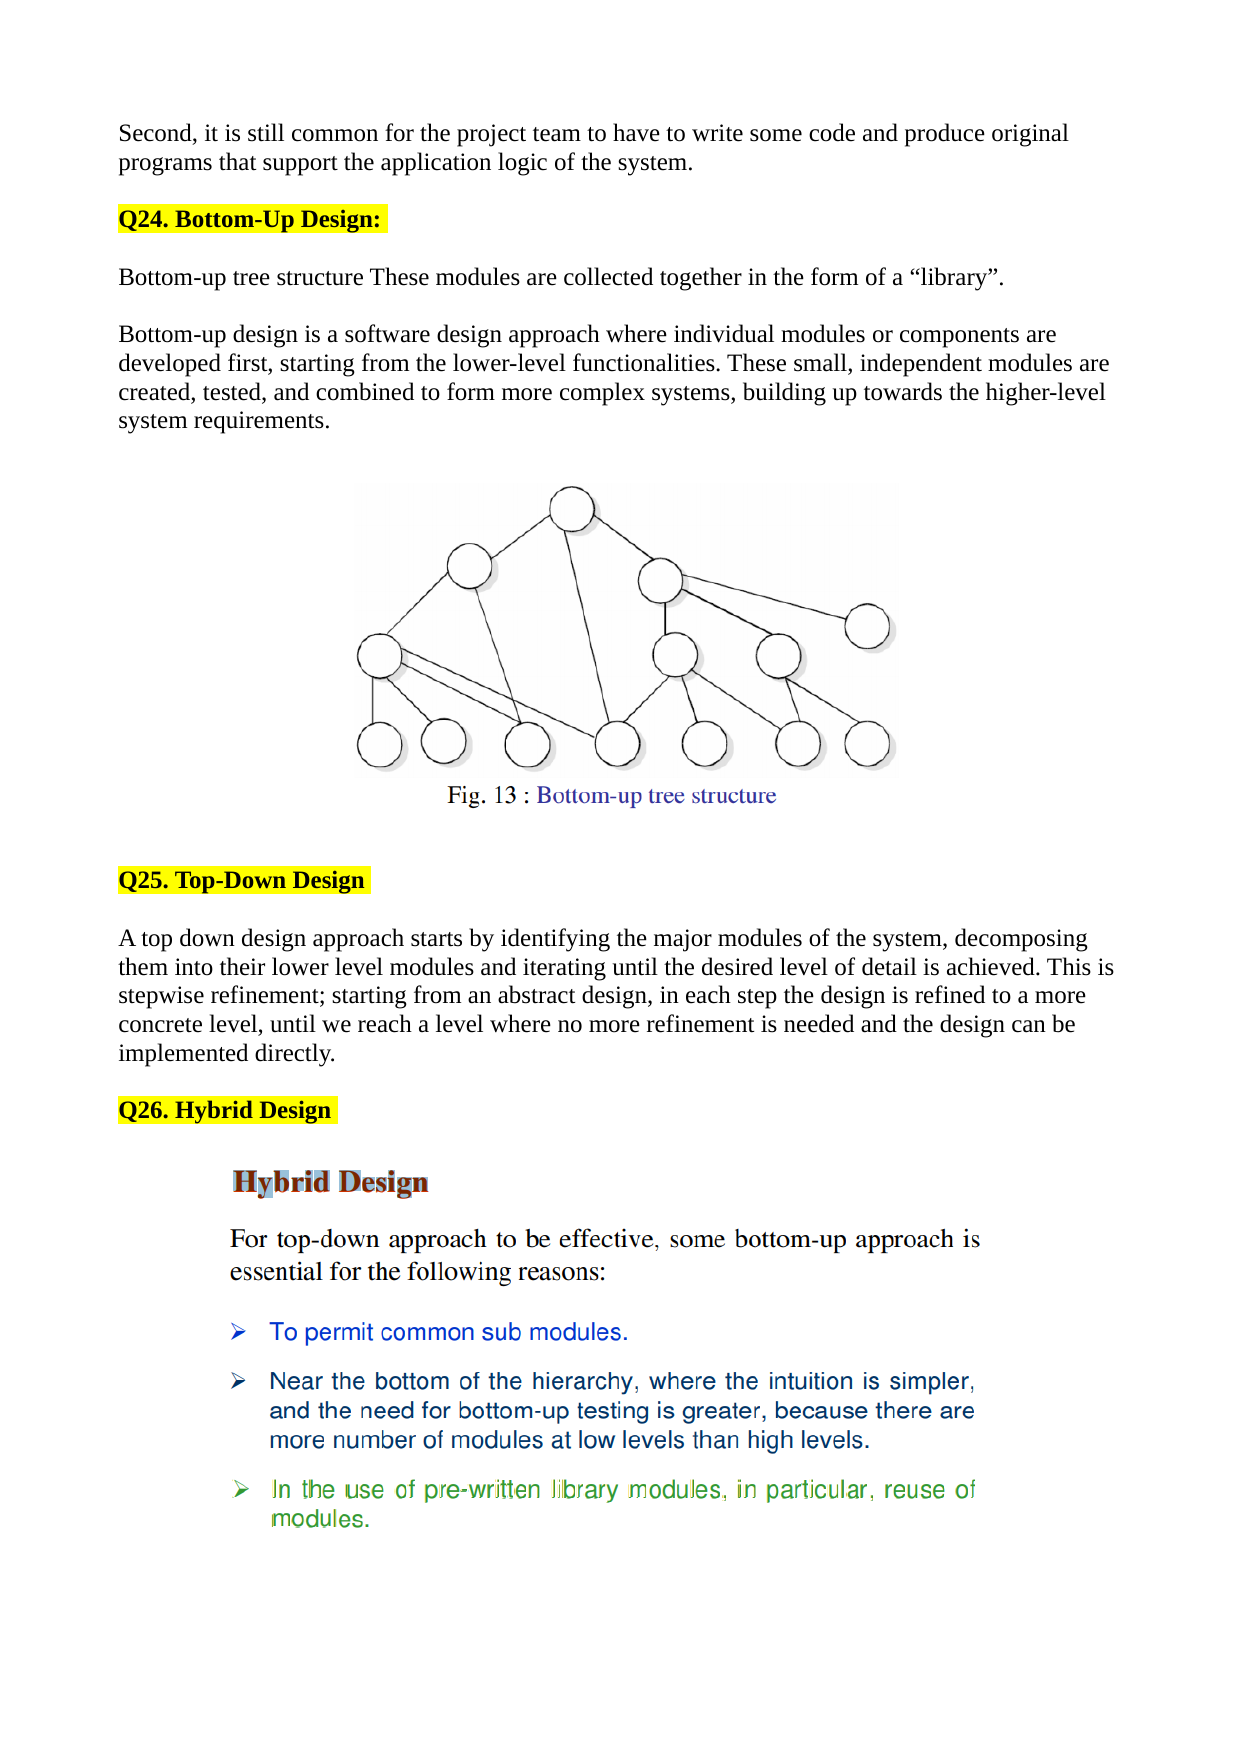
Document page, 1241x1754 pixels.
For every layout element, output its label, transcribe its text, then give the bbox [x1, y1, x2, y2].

text Q26. Hybrid Design [118, 1096, 1122, 1124]
text Bottom-up tree structure These modules are collected together in the form of a “library”. [118, 262, 1122, 291]
picture [322, 478, 916, 812]
text A top down design approach starts by identifying the major modules of the system, decomposing them into their lower level modules and iterating until the desired level of detail is achieved. This is stepwise refinement; starting from an abstract design, in each step the design is refined to a more concrete level, until we reach a level where no more refinement is needed and the design can be implemented directly. [118, 923, 1122, 1067]
text Bottom-up design is a software design approach where individual modules or components are developed first, starting from the lower-level functionalities. These small, independent modules are created, tested, and combined to form more complex systems, building up towards the higher-level system requirements. [118, 319, 1122, 434]
text Q24. Bottom-Up Design: [118, 204, 1122, 233]
text Second, it is still common for the project team to have to write some code and produce original programs that support the application logic of the system. [118, 118, 1122, 176]
text Q25. Top-Down Design [118, 866, 1122, 894]
picture [225, 1161, 992, 1543]
